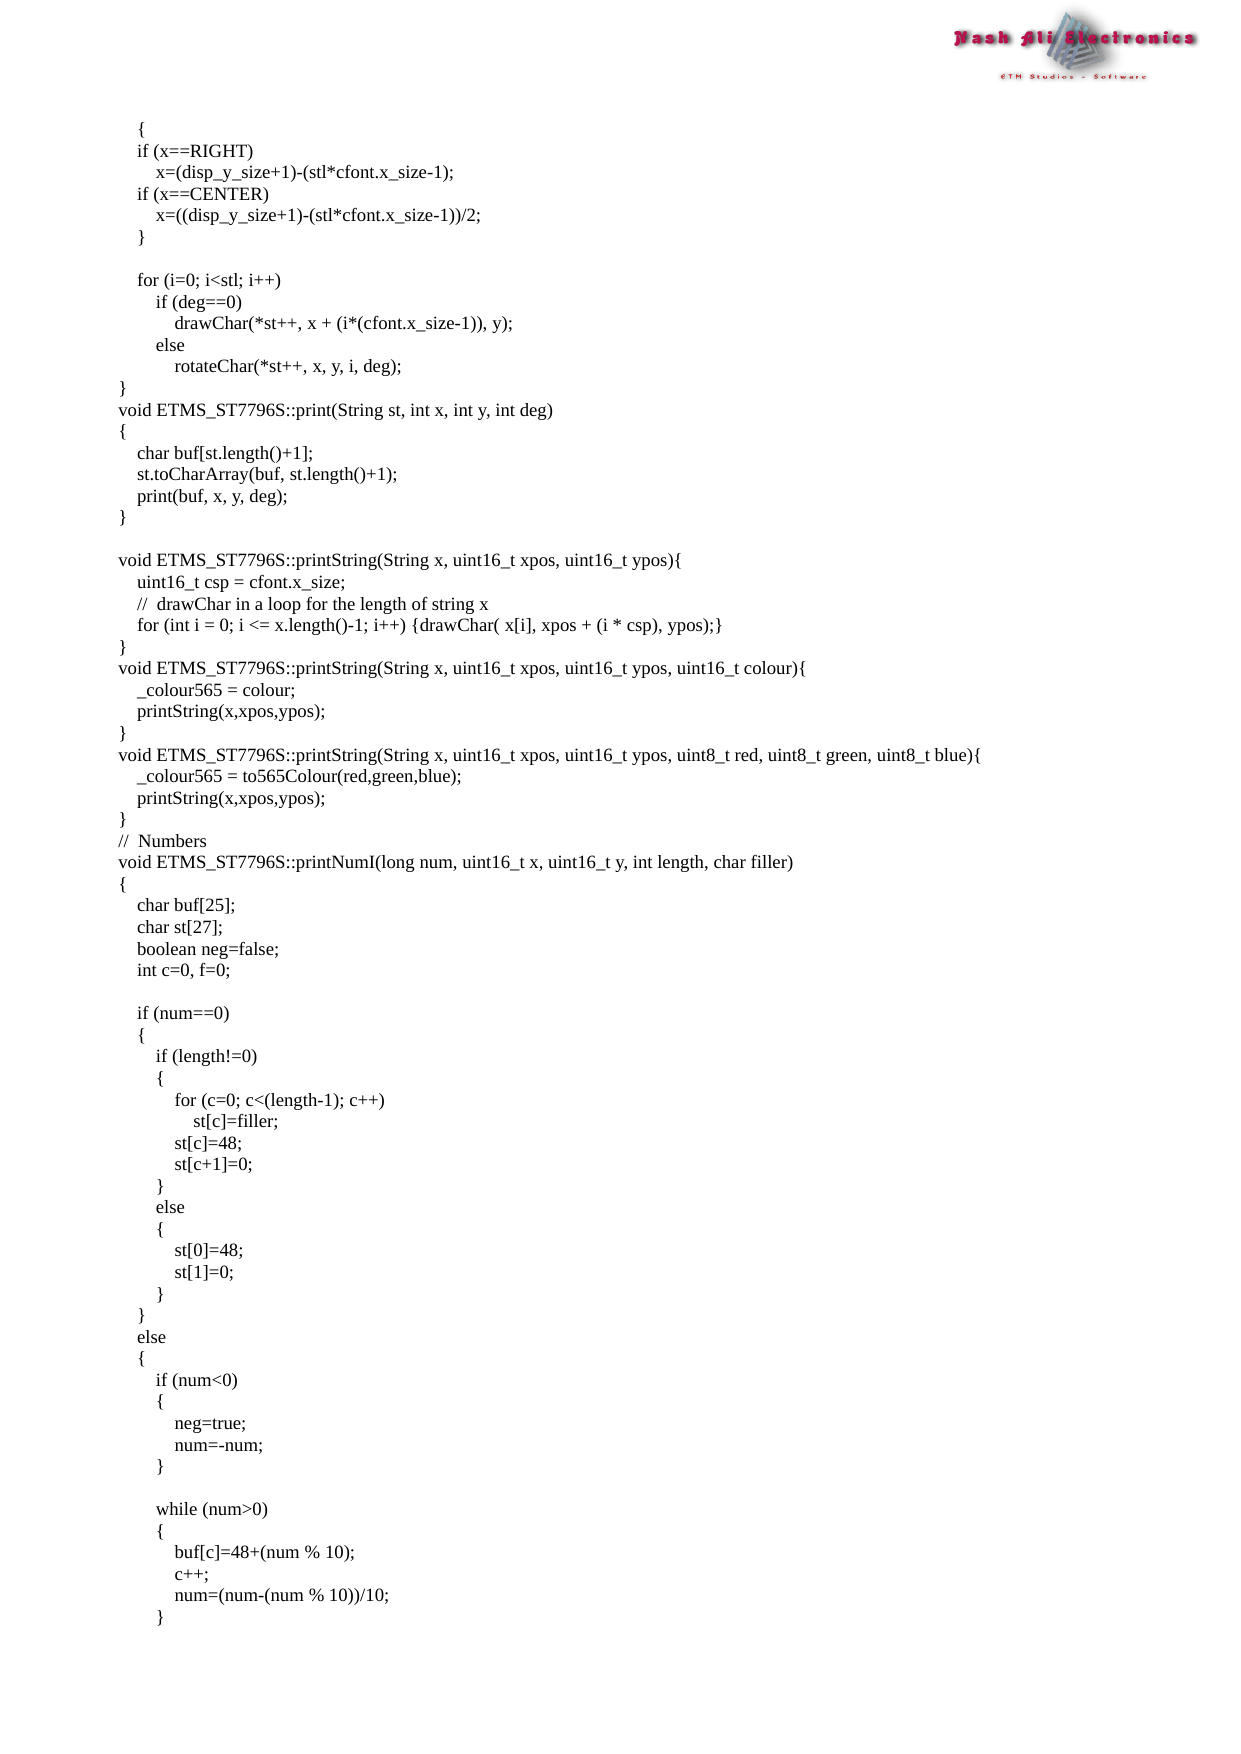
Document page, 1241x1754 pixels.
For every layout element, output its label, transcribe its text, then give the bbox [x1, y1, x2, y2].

text st[0]=48; [118, 1239, 1122, 1261]
text if (length!=0) [118, 1045, 1122, 1067]
text void ETMS_ST7796S::printNumI(long num, uint16_t x, uint16_t y, int length, char filler) [118, 851, 1122, 873]
text { [118, 118, 1122, 140]
text st.toCharArray(buf, st.length()+1); [118, 463, 1122, 485]
text print(buf, x, y, deg); [118, 485, 1122, 506]
text st[c]=48; [118, 1132, 1122, 1153]
text st[c]=filler; [118, 1110, 1122, 1132]
text _colour565 = to565Colour(red,green,blue); [118, 765, 1122, 787]
text printString(x,xpos,ypos); [118, 787, 1122, 808]
text { [118, 873, 1122, 894]
text } [118, 377, 1122, 398]
text char buf[st.length()+1]; [118, 442, 1122, 463]
text if (deg==0) [118, 291, 1122, 312]
text void ETMS_ST7796S::print(String st, int x, int y, int deg) [118, 398, 1122, 420]
text char buf[25]; [118, 894, 1122, 916]
text int c=0, f=0; [118, 959, 1122, 981]
picture [917, 0, 1240, 89]
text { [118, 1390, 1122, 1412]
text for (c=0; c<(length-1); c++) [118, 1088, 1122, 1110]
text printString(x,xpos,ypos); [118, 700, 1122, 722]
text } [118, 506, 1122, 528]
text } [118, 1304, 1122, 1326]
text neg=true; [118, 1412, 1122, 1433]
text st[1]=0; [118, 1261, 1122, 1282]
text { [118, 1024, 1122, 1045]
text void ETMS_ST7796S::printString(String x, uint16_t xpos, uint16_t ypos){ [118, 549, 1122, 571]
text if (x==CENTER) [118, 183, 1122, 204]
text char st[27]; [118, 916, 1122, 937]
text num=-num; [118, 1433, 1122, 1455]
text uint16_t csp = cfont.x_size; [118, 571, 1122, 592]
text void ETMS_ST7796S::printString(String x, uint16_t xpos, uint16_t ypos, uint16_t colour){ [118, 657, 1122, 679]
text if (x==RIGHT) [118, 140, 1122, 161]
text // drawChar in a loop for the length of string x [118, 592, 1122, 614]
text x=((disp_y_size+1)-(stl*cfont.x_size-1))/2; [118, 204, 1122, 226]
text void ETMS_ST7796S::printString(String x, uint16_t xpos, uint16_t ypos, uint8_t red, uint8_t green, uint8_t blue){ [118, 743, 1122, 765]
text while (num>0) [118, 1498, 1122, 1520]
text { [118, 1067, 1122, 1088]
text if (num<0) [118, 1369, 1122, 1390]
text { [118, 1218, 1122, 1239]
text for (int i = 0; i <= x.length()-1; i++) {drawChar( x[i], xpos + (i * csp), ypos);} [118, 614, 1122, 636]
text // Numbers [118, 830, 1122, 851]
text { [118, 1347, 1122, 1369]
text x=(disp_y_size+1)-(stl*cfont.x_size-1); [118, 161, 1122, 183]
text buf[c]=48+(num % 10); [118, 1541, 1122, 1563]
text st[c+1]=0; [118, 1153, 1122, 1175]
text num=(num-(num % 10))/10; [118, 1584, 1122, 1606]
text else [118, 1326, 1122, 1347]
text } [118, 1282, 1122, 1304]
text _colour565 = colour; [118, 679, 1122, 700]
text } [118, 1455, 1122, 1477]
text } [118, 1606, 1122, 1627]
text else [118, 1196, 1122, 1218]
text } [118, 722, 1122, 743]
text rotateChar(*st++, x, y, i, deg); [118, 355, 1122, 377]
text } [118, 226, 1122, 247]
text } [118, 808, 1122, 830]
text boolean neg=false; [118, 937, 1122, 959]
text { [118, 1520, 1122, 1541]
text if (num==0) [118, 1002, 1122, 1024]
text c++; [118, 1563, 1122, 1584]
text drawChar(*st++, x + (i*(cfont.x_size-1)), y); [118, 312, 1122, 334]
text else [118, 334, 1122, 355]
text } [118, 636, 1122, 657]
text for (i=0; i<stl; i++) [118, 269, 1122, 291]
text { [118, 420, 1122, 442]
text } [118, 1175, 1122, 1196]
